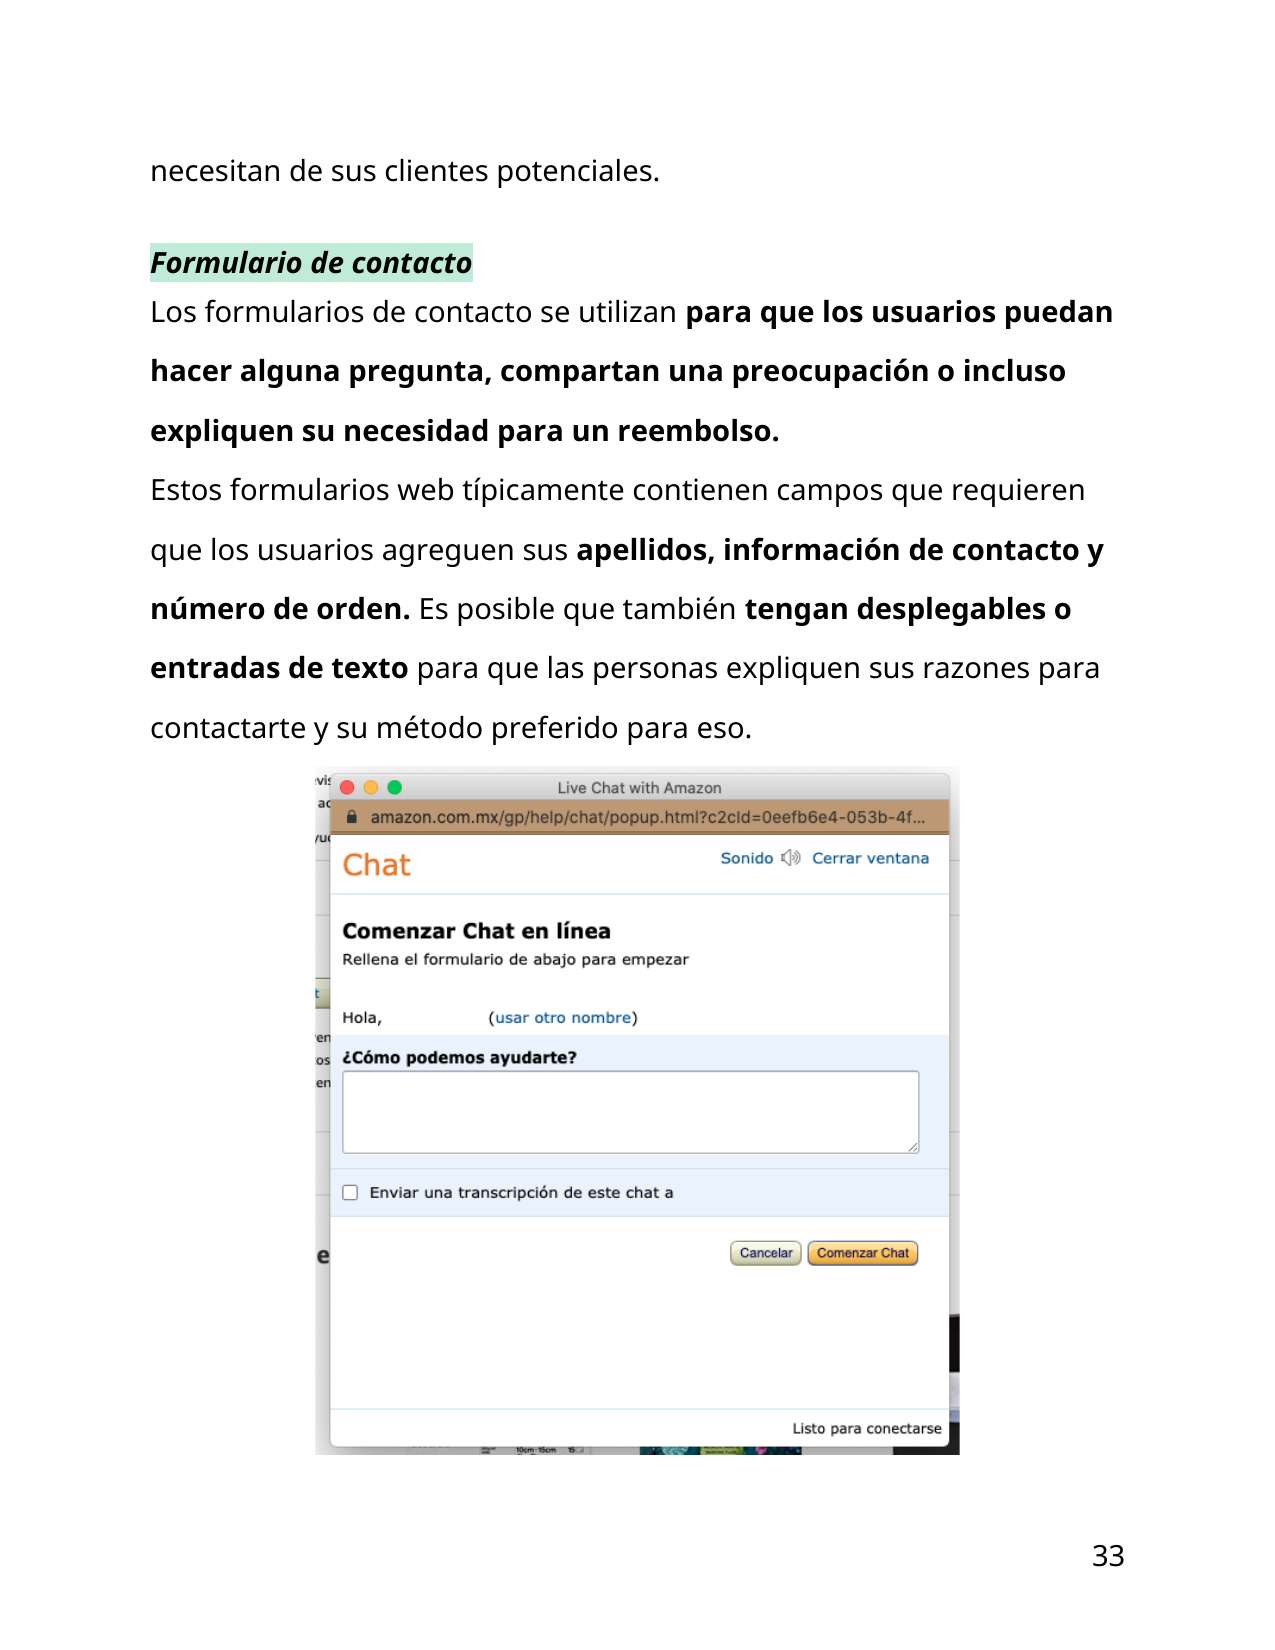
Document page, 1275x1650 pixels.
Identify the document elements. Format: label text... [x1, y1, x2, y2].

picture [315, 766, 960, 1455]
subtitle Formulario de contacto [473, 243, 1125, 282]
text Los formularios de contacto se utilizan para que los usuarios puedan hacer alguna pregunta, compartan una preocupación o incluso expliquen su necesidad para un reembolso. [150, 291, 1125, 449]
text necesitan de sus clientes potenciales. [150, 150, 1125, 190]
text Estos formularios web típicamente contienen campos que requieren que los usuarios agreguen sus apellidos, información de contacto y número de orden. Es posible que también tengan desplegables o entradas de texto para que las personas expliquen sus razones para contactarte y su método preferido para eso. [150, 469, 1125, 747]
